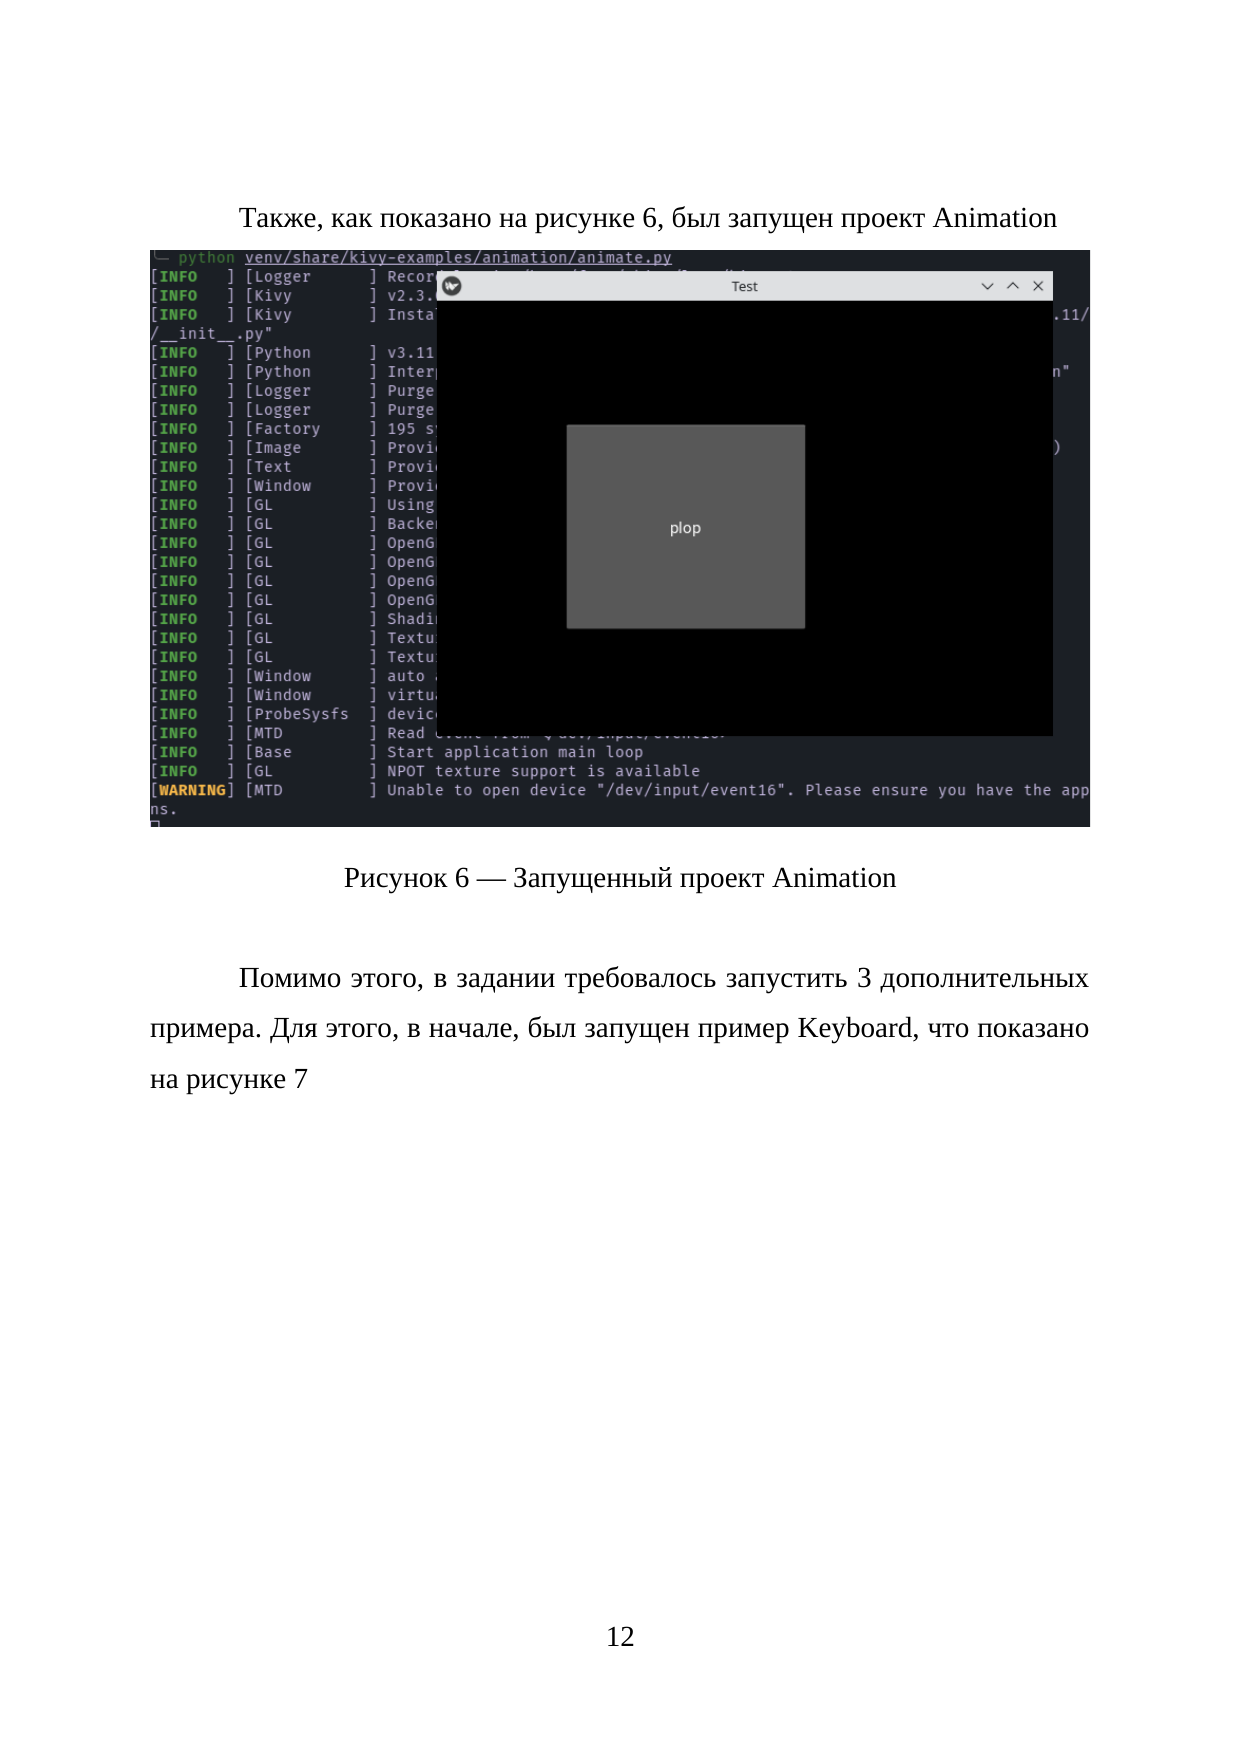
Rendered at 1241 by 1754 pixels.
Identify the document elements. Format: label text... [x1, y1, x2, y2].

picture [150, 250, 1091, 827]
text Помимо этого, в задании требовалось запустить 3 дополнительных примера. Для этого, в начале, был запущен пример Keyboard, что показано на рисунке 7 [150, 960, 1090, 1094]
text Рисунок 6 — Запущенный проект Animation [150, 827, 1090, 893]
text Также, как показано на рисунке 6, был запущен проект Animation [150, 200, 1090, 234]
